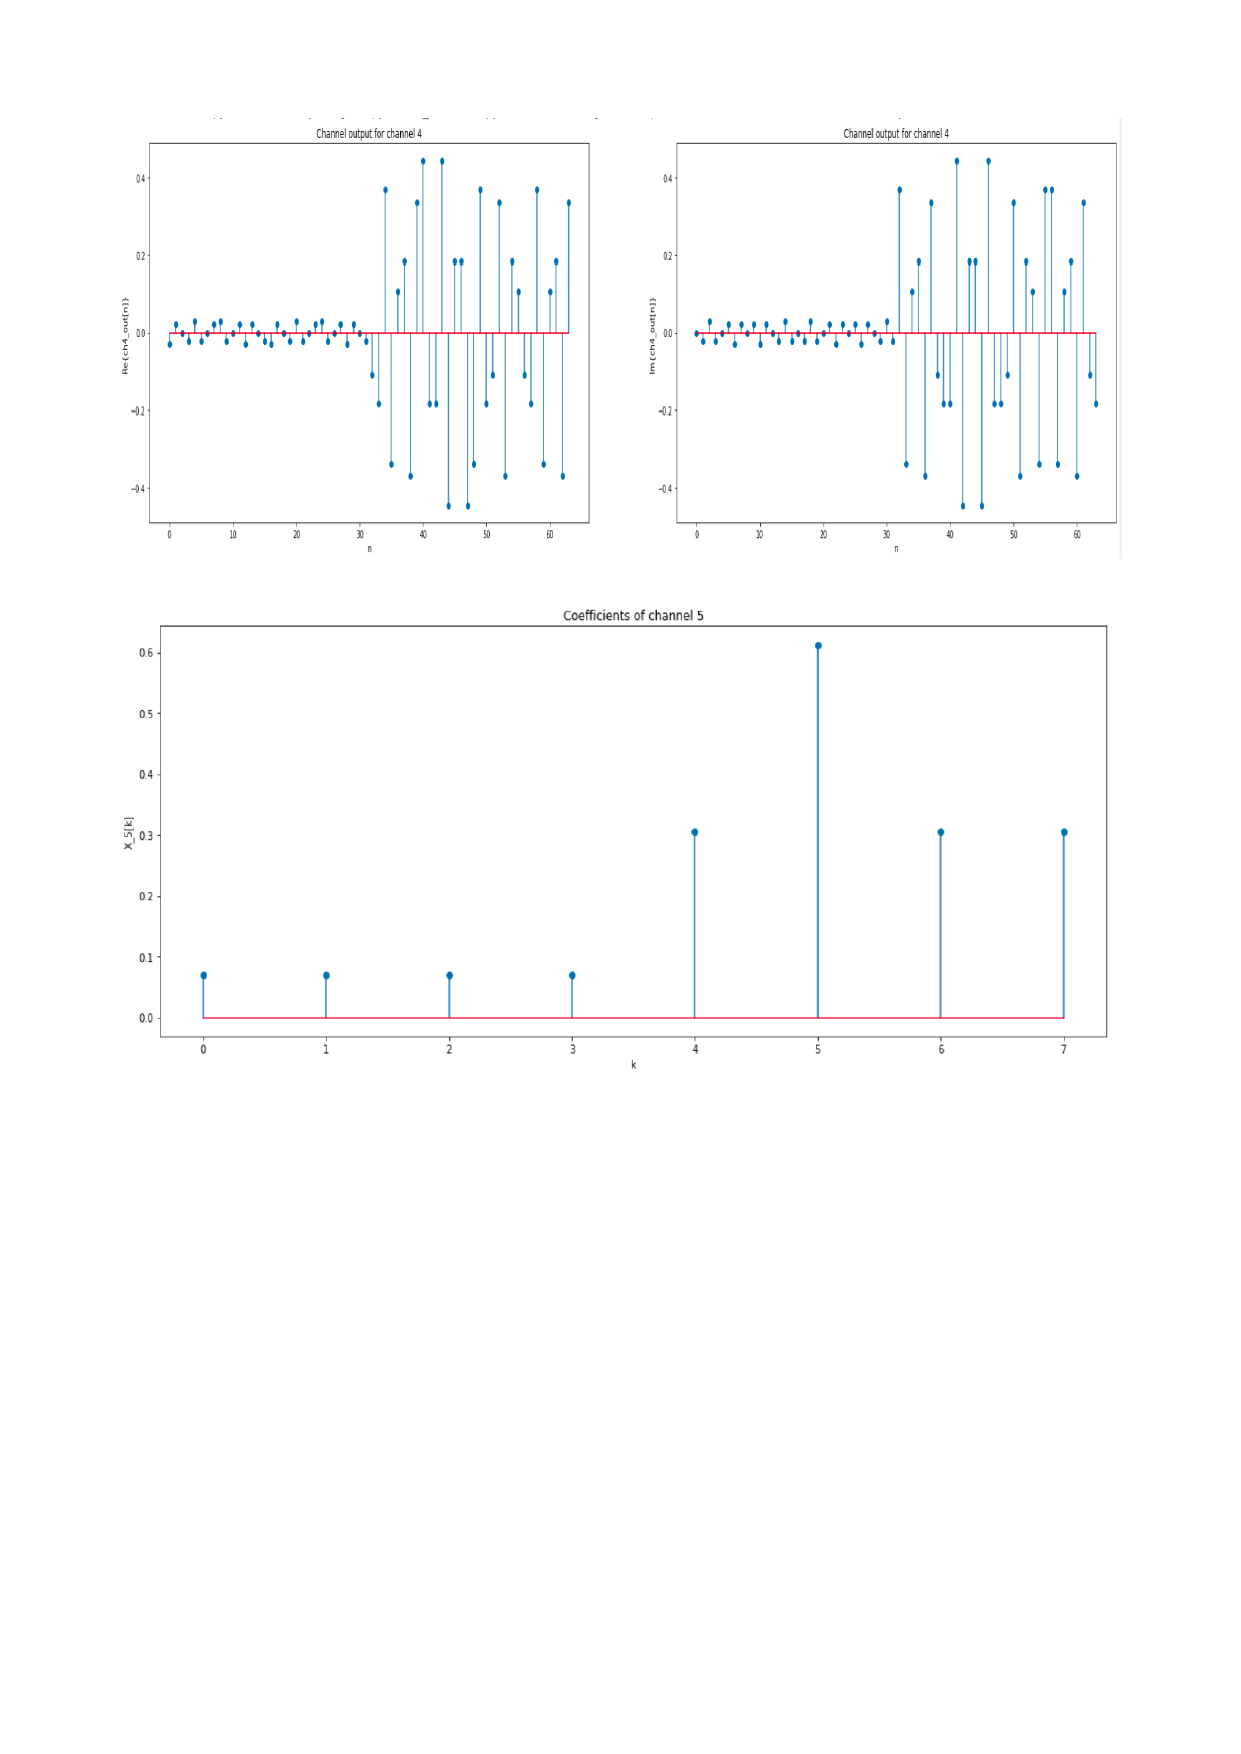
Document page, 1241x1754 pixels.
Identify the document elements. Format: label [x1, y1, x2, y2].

picture [118, 605, 1123, 1075]
picture [118, 118, 1123, 559]
